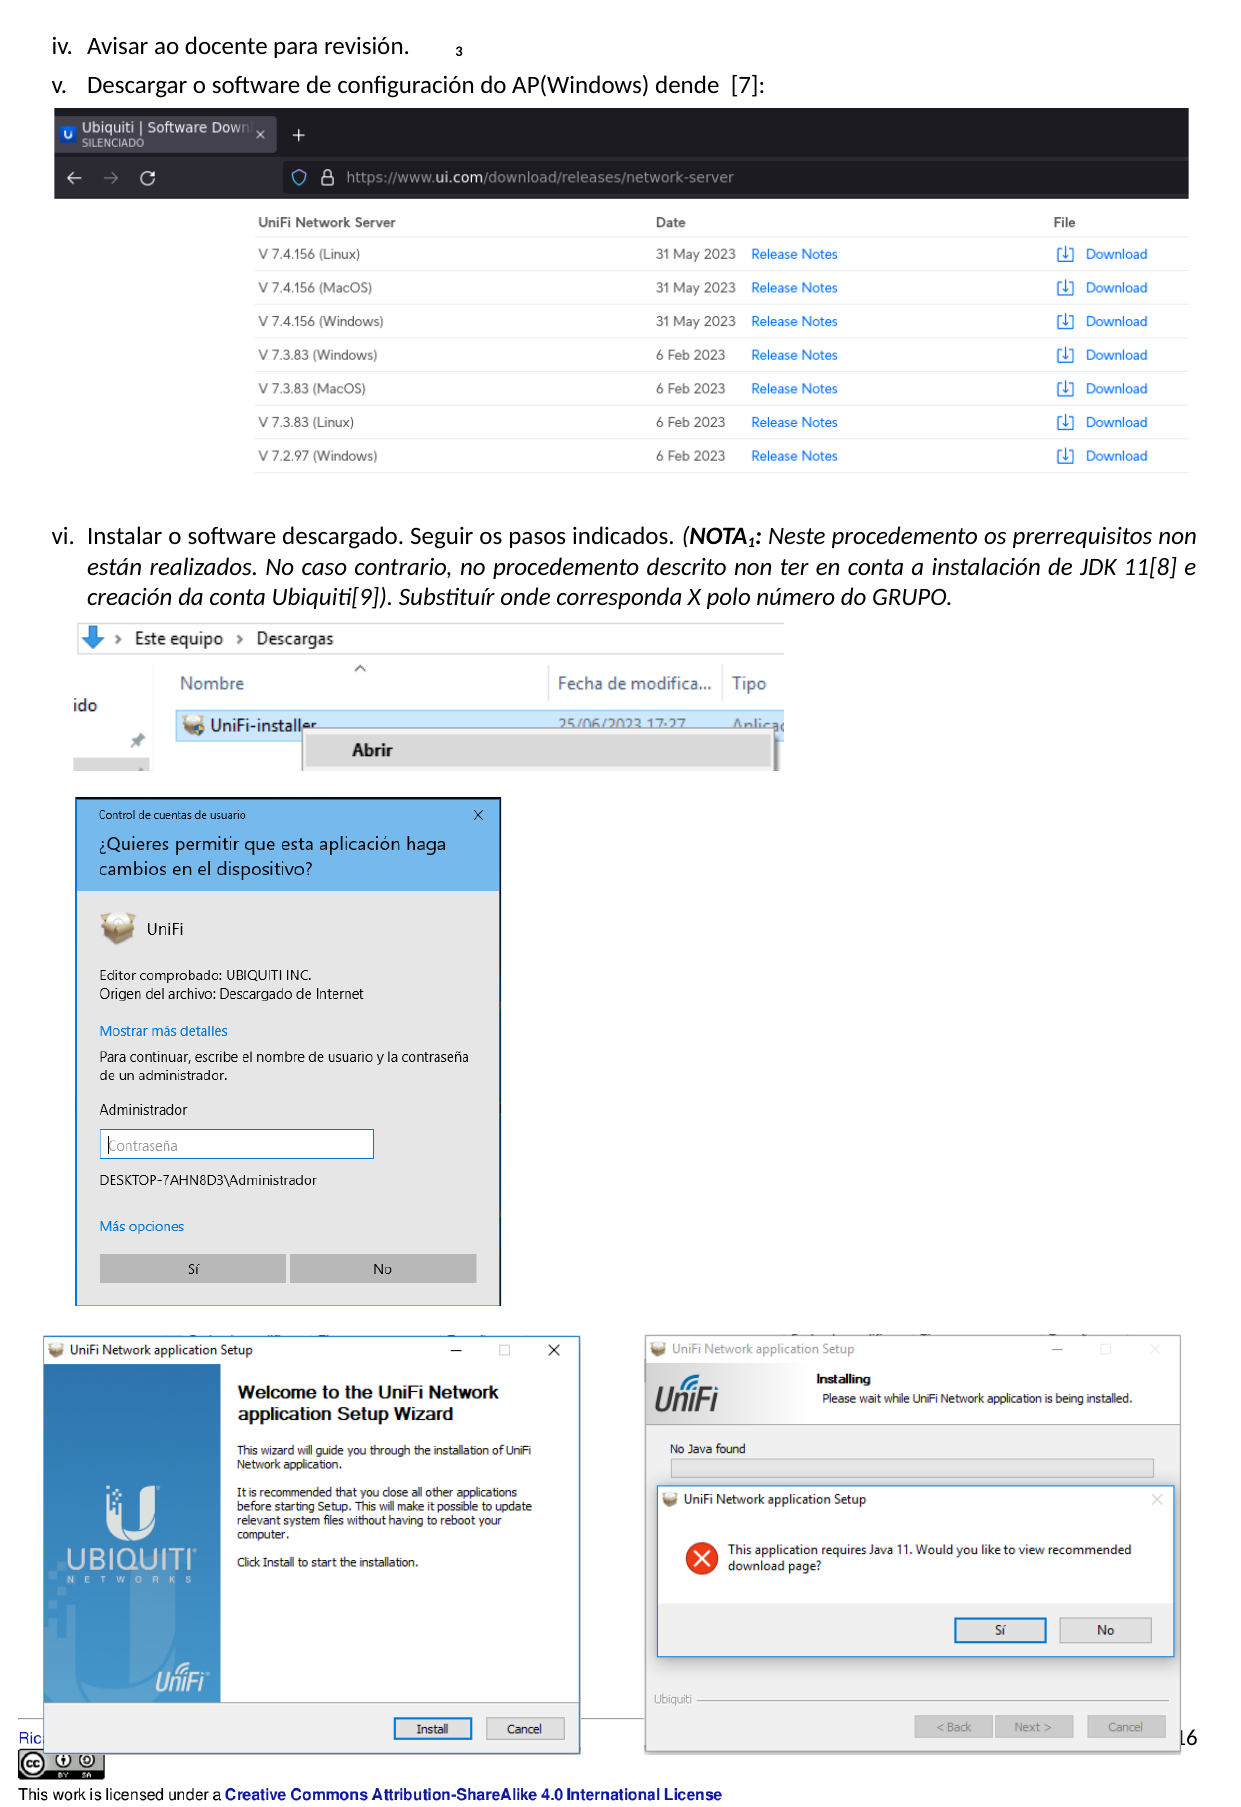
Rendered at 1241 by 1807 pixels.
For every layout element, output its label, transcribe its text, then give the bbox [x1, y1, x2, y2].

picture [54, 108, 1189, 475]
picture [8, 1334, 1182, 1805]
list Avisar ao docente para revisión. 3 [51, 30, 1197, 60]
picture [75, 797, 502, 1306]
list Descargar o software de configuración do AP(Windows) dende [7]: [51, 69, 1197, 100]
picture [73, 620, 784, 771]
list Instalar o software descargado. Seguir os pasos indicados. (NOTA1: Neste procedemento os prerrequisitos non están realizados. No caso contrario, no procedemento descrito non ter en conta a instalación de JDK 11[8] e creación da conta Ubiquiti[9]). Substituír onde corresponda X polo número do GRUPO. [51, 520, 1197, 612]
